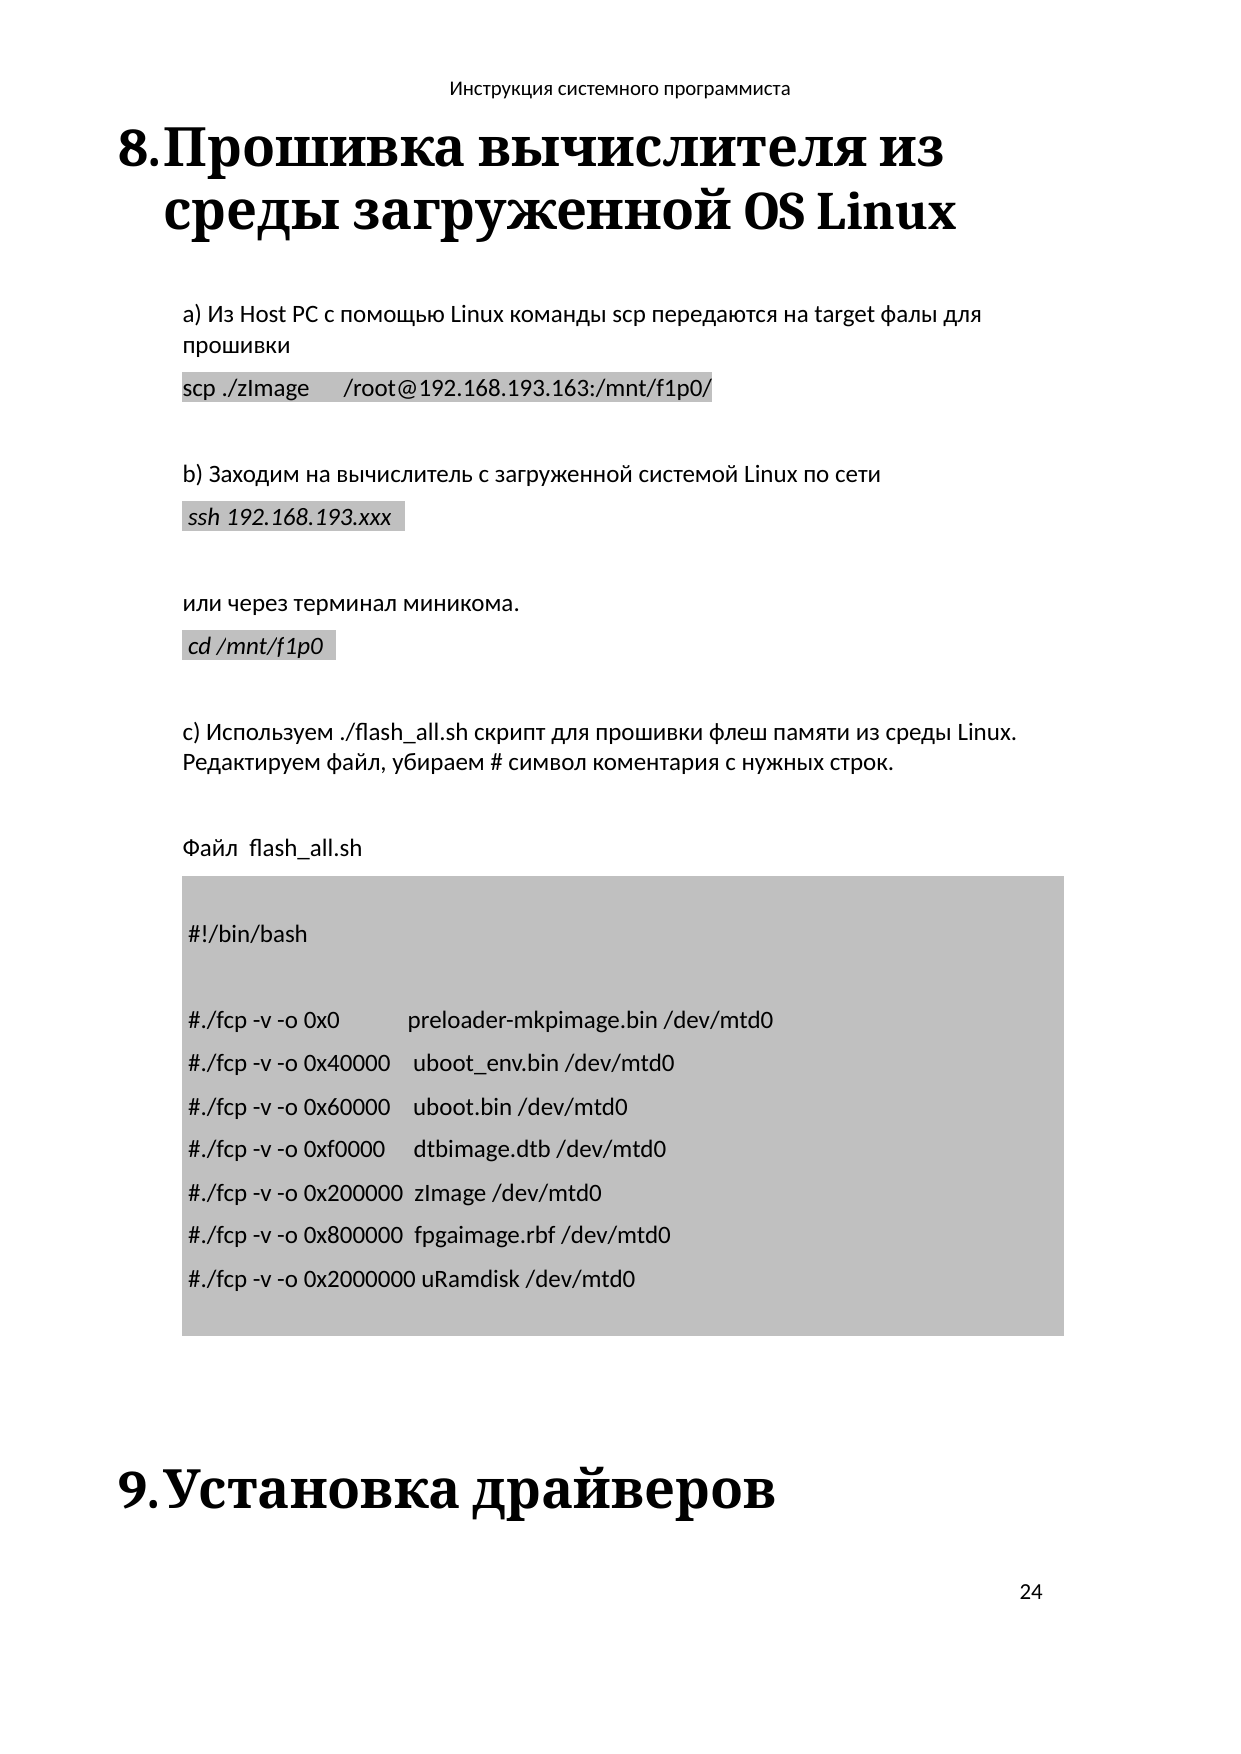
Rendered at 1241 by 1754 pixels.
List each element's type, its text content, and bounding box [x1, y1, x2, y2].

text или через терминал миникома. [182, 587, 1064, 617]
text #./fcp -v -o 0x40000 uboot_env.bin /dev/mtd0 [182, 1048, 1064, 1078]
text #./fcp -v -o 0x200000 zImage /dev/mtd0 [182, 1177, 1064, 1207]
subtitle Прошивка вычислителя из среды загруженной OS Linux [118, 118, 1122, 243]
text c) Используем ./flash_all.sh скрипт для прошивки флеш памяти из среды Linux. Редактируем файл, убираем # символ коментария с нужных строк. [182, 716, 1064, 777]
text cd /mnt/f1p0 [182, 630, 1064, 660]
text #./fcp -v -o 0x60000 uboot.bin /dev/mtd0 [182, 1091, 1064, 1121]
text Файл flash_all.sh [182, 832, 1064, 863]
text a) Из Host PC с помощью Linux команды scp передаются на target фалы для прошивки [182, 298, 1064, 359]
text #./fcp -v -o 0x0 preloader-mkpimage.bin /dev/mtd0 [182, 1004, 1064, 1035]
text b) Заходим на вычислитель с загруженной системой Linux по сети [182, 458, 1064, 488]
text #./fcp -v -o 0x2000000 uRamdisk /dev/mtd0 [182, 1263, 1064, 1293]
text scp ./zImage /root@192.168.193.163:/mnt/f1p0/ [182, 372, 1064, 402]
text #./fcp -v -o 0x800000 fpgaimage.rbf /dev/mtd0 [182, 1220, 1064, 1250]
text ssh 192.168.193.xxx [182, 501, 1064, 531]
subtitle Установка драйверов [118, 1460, 1122, 1522]
text #!/bin/bash [182, 918, 1064, 949]
text #./fcp -v -o 0xf0000 dtbimage.dtb /dev/mtd0 [182, 1134, 1064, 1164]
